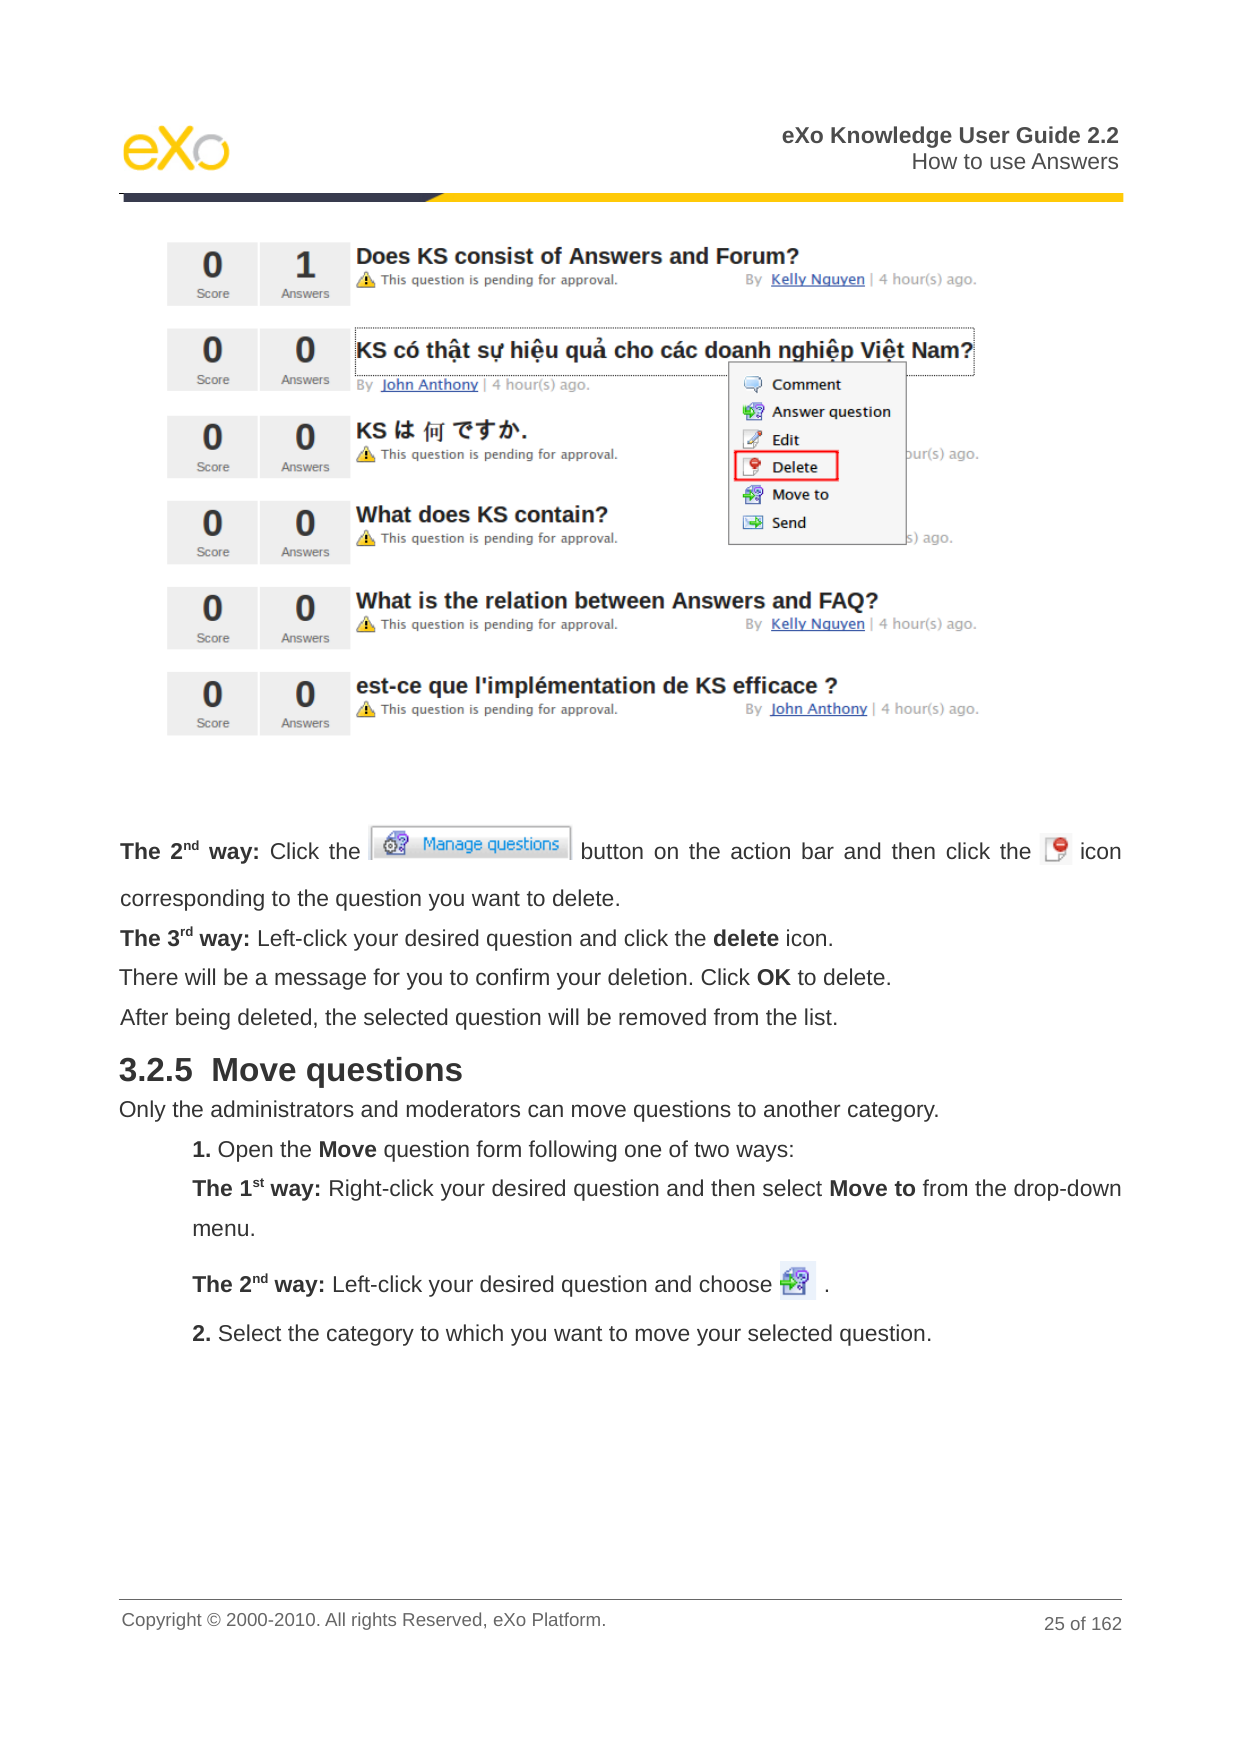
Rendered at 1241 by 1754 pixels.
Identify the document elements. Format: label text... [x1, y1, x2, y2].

text There will be a message for you to confirm your deletion. Click OK to delete. [118, 964, 1122, 990]
text The 1st way: Right-click your desired question and then select Move to from the drop-down menu. [45, 1175, 1122, 1241]
list After being deleted, the selected question will be removed from the list. [82, 1003, 1122, 1030]
text The 2nd way: Left-click your desired question and choose. [45, 1254, 1122, 1307]
picture [148, 231, 1115, 757]
text 2. Select the category to which you want to move your selected question. [118, 1320, 1122, 1346]
picture [123, 125, 230, 171]
list The 3rd way: Left-click your desired question and click the delete icon. [82, 924, 1122, 951]
picture [1039, 833, 1073, 865]
picture [780, 1261, 817, 1300]
text 1. Open the Move question form following one of two ways: [118, 1136, 1122, 1162]
text Only the administrators and moderators can move questions to another category. [45, 1096, 1122, 1123]
list The 2nd way: Click thebutton on the action bar and then click theicon corresponding to the question you want to delete. [82, 816, 1122, 911]
picture [368, 823, 573, 860]
subtitle Move questions [118, 1050, 1122, 1089]
picture [123, 193, 1124, 202]
